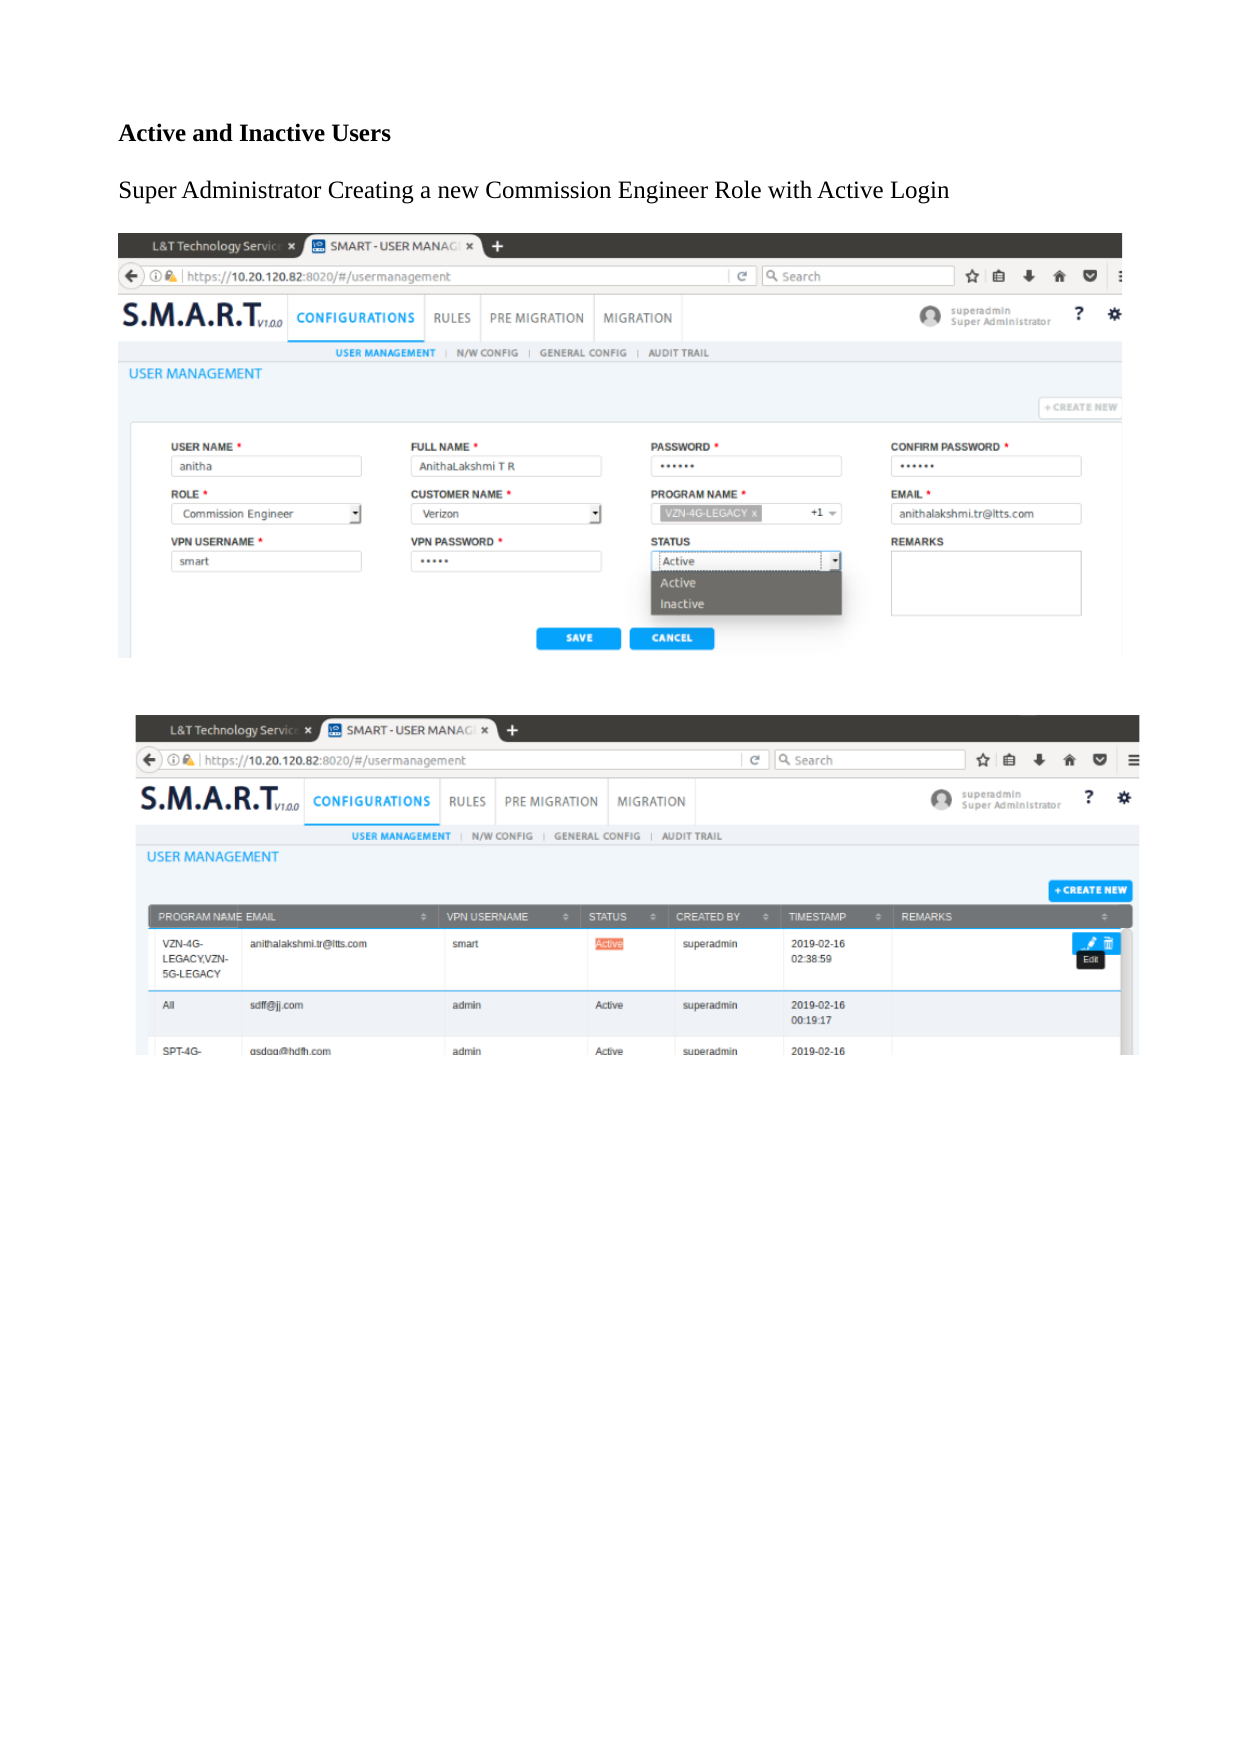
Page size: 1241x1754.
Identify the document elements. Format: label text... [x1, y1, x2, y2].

picture [135, 715, 1140, 1055]
text Super Administrator Creating a new Commission Engineer Role with Active Login [118, 176, 1122, 204]
text Active and Inactive Users [118, 118, 1122, 147]
picture [118, 233, 1123, 658]
